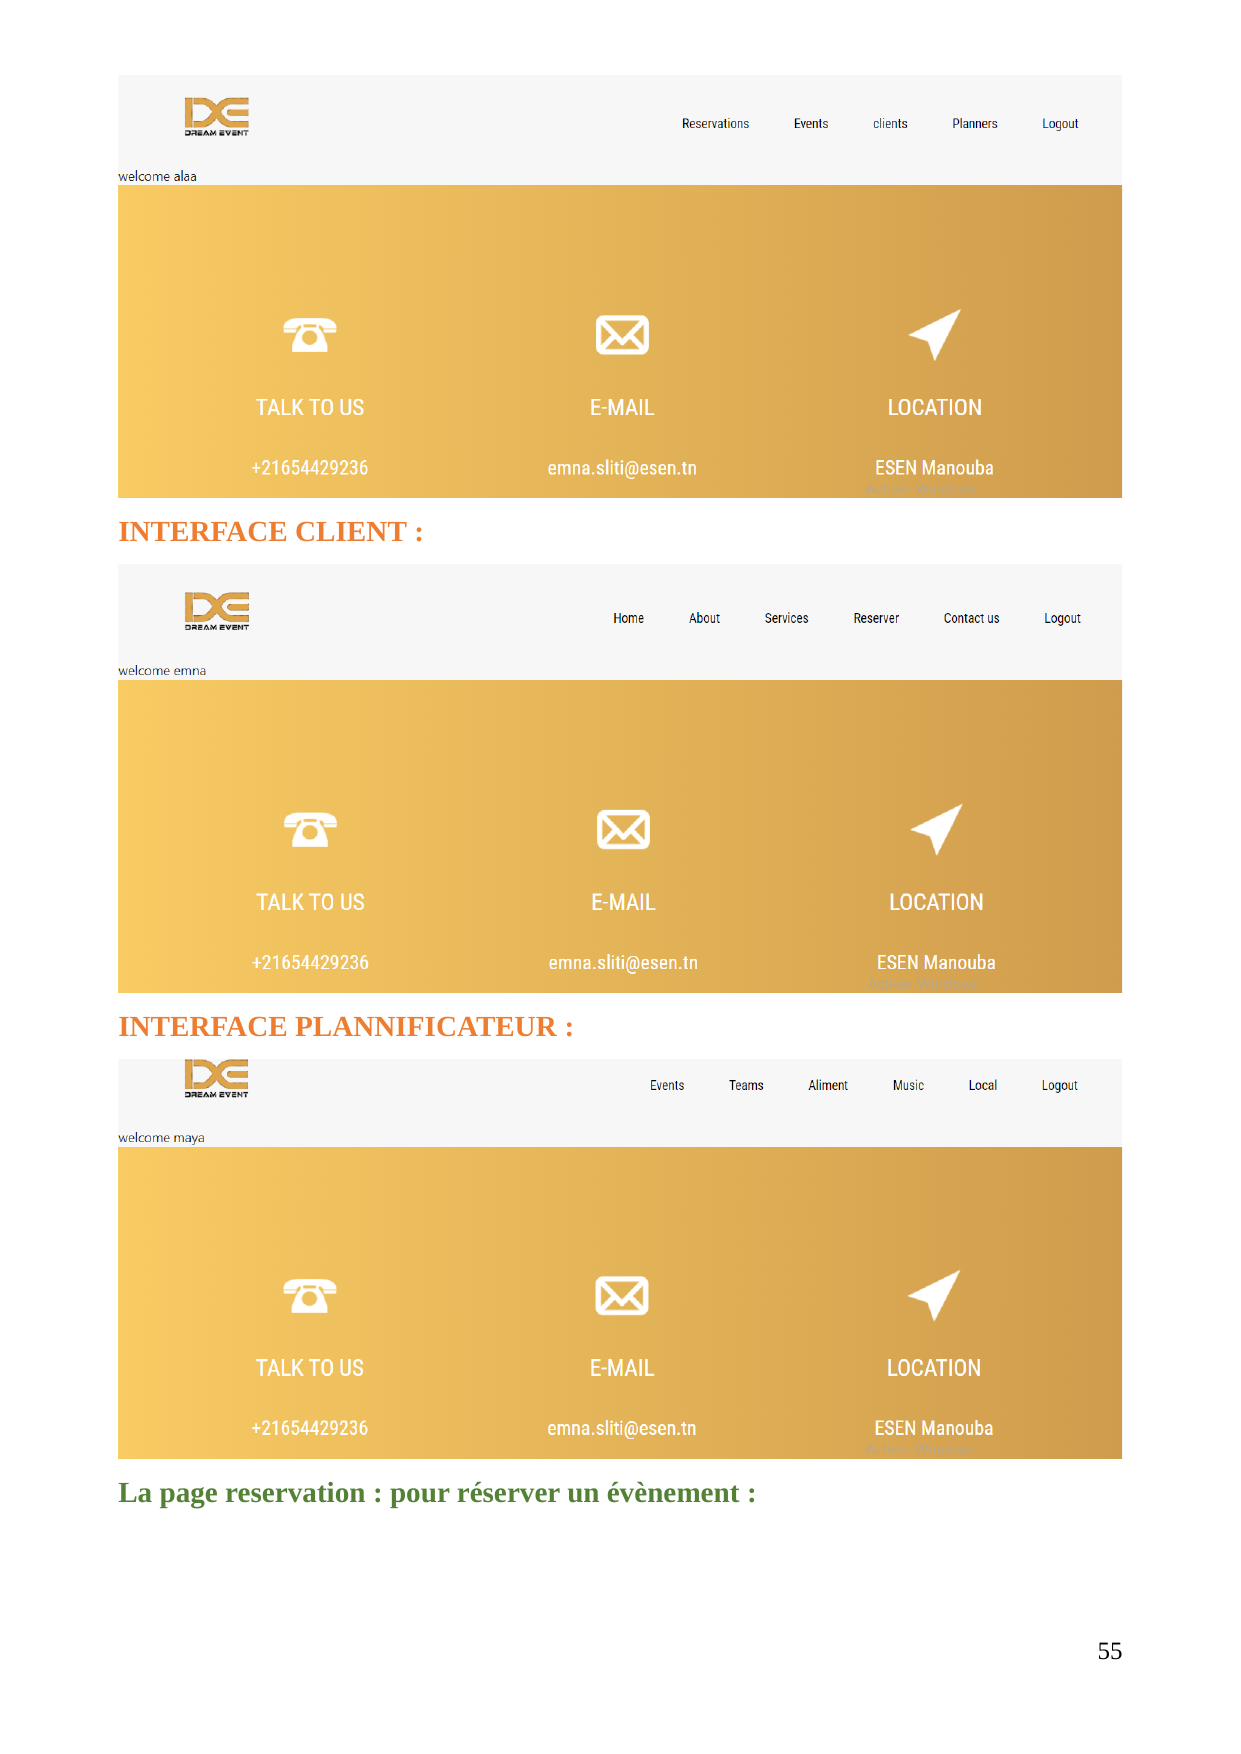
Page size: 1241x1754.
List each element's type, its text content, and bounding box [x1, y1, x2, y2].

picture [118, 564, 1123, 993]
list INTERFACE CLIENT : [118, 514, 1078, 548]
list La page reservation : pour réserver un évènement : [118, 1476, 1078, 1509]
list INTERFACE PLANNIFICATEUR : [118, 1009, 1078, 1042]
picture [118, 1059, 1123, 1459]
picture [118, 75, 1123, 498]
